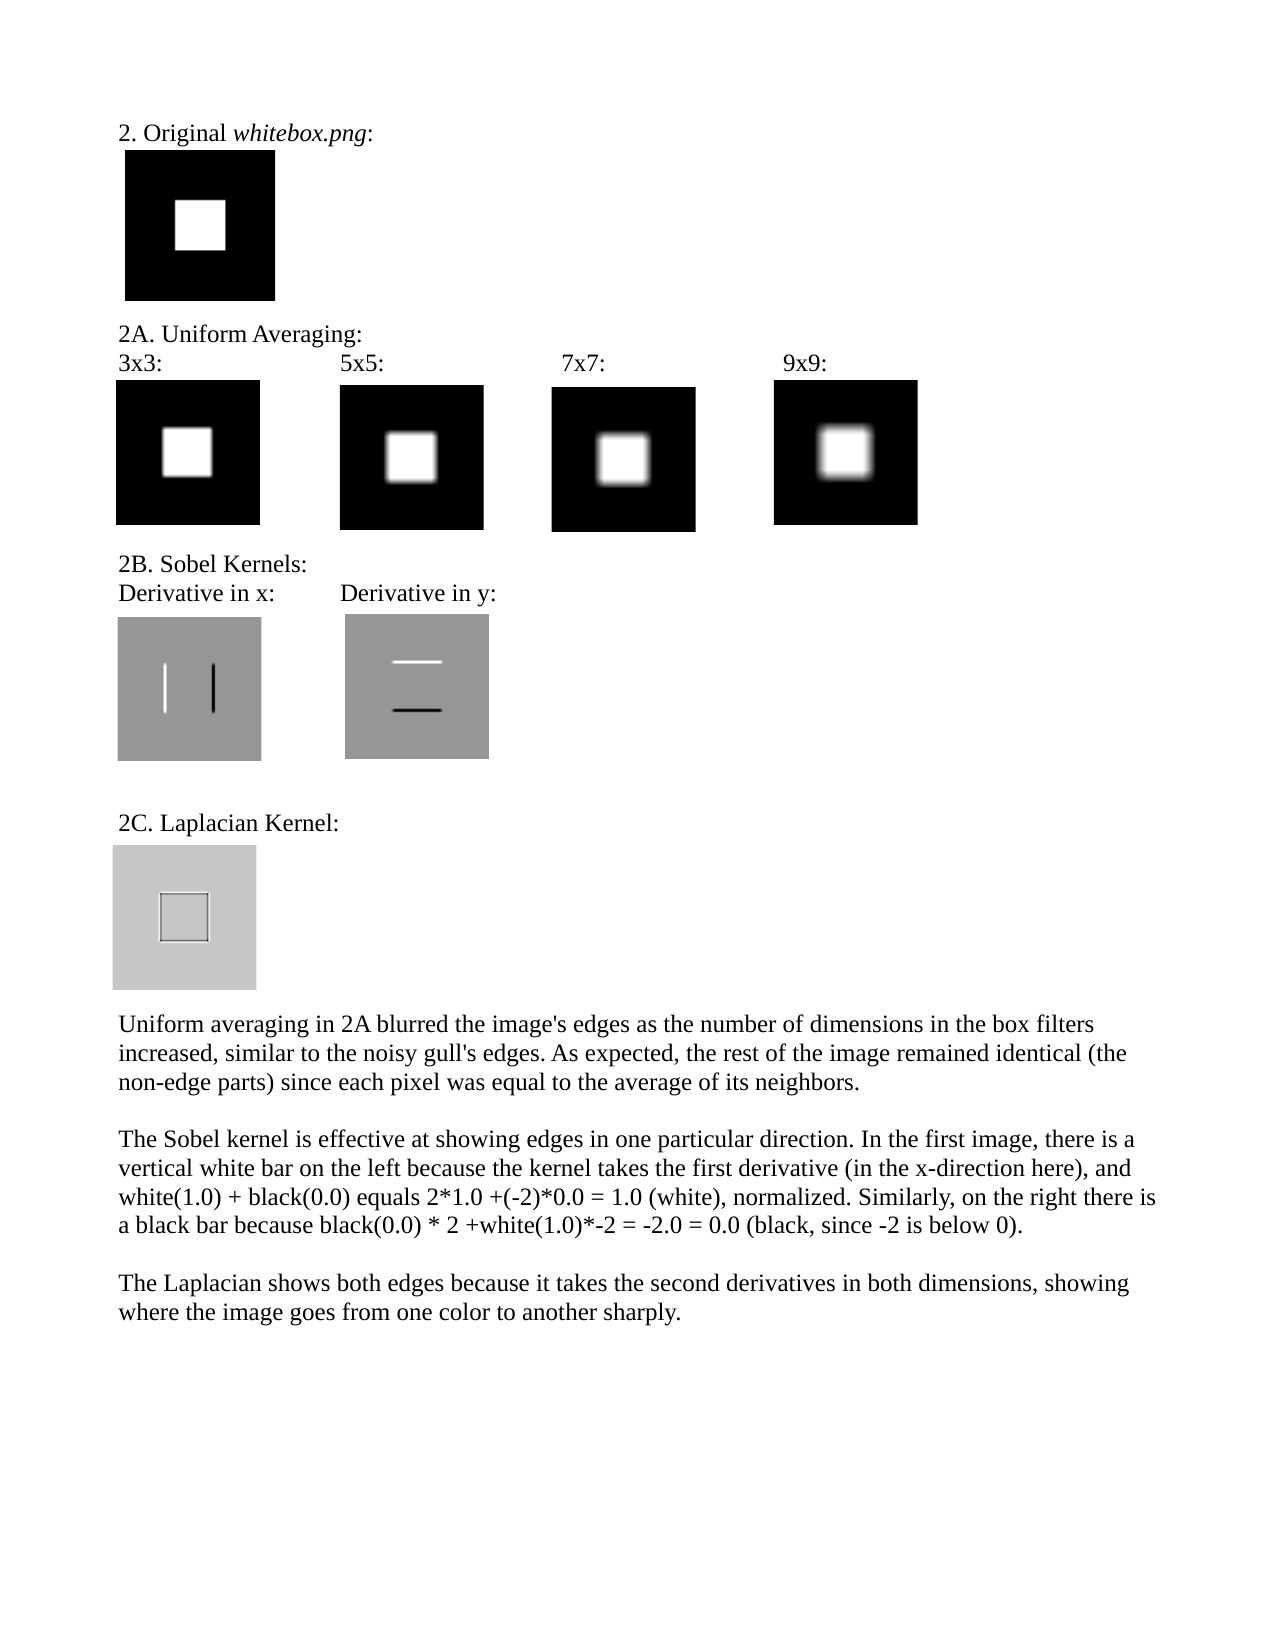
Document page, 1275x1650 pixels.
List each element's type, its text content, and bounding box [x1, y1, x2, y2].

text The Laplacian shows both edges because it takes the second derivatives in both dimensions, showing where the image goes from one color to another sharply. [118, 1268, 1157, 1326]
picture [117, 617, 262, 761]
picture [339, 385, 484, 530]
picture [116, 380, 260, 525]
picture [112, 845, 257, 990]
text Derivative in x: Derivative in y: [118, 578, 1157, 607]
picture [773, 380, 918, 525]
picture [551, 387, 696, 532]
text 2C. Laplacian Kernel: [118, 808, 1157, 837]
picture [345, 614, 489, 759]
text 2. Original whitebox.png: [118, 118, 1157, 147]
picture [125, 150, 275, 301]
text 3x3: 5x5: 7x7: 9x9: [118, 348, 1157, 377]
text 2A. Uniform Averaging: [118, 319, 1157, 348]
text The Sobel kernel is effective at showing edges in one particular direction. In the first image, there is a vertical white bar on the left because the kernel takes the first derivative (in the x-direction here), and white(1.0) + black(0.0) equals 2*1.0 +(-2)*0.0 = 1.0 (white), normalized. Similarly, on the right there is a black bar because black(0.0) * 2 +white(1.0)*-2 = -2.0 = 0.0 (black, since -2 is below 0). [118, 1124, 1157, 1239]
text 2B. Sobel Kernels: [118, 549, 1157, 578]
text Uniform averaging in 2A blurred the image's edges as the number of dimensions in the box filters increased, similar to the noisy gull's edges. As expected, the rest of the image remained identical (the non-edge parts) since each pixel was equal to the average of its neighbors. [118, 1009, 1157, 1096]
